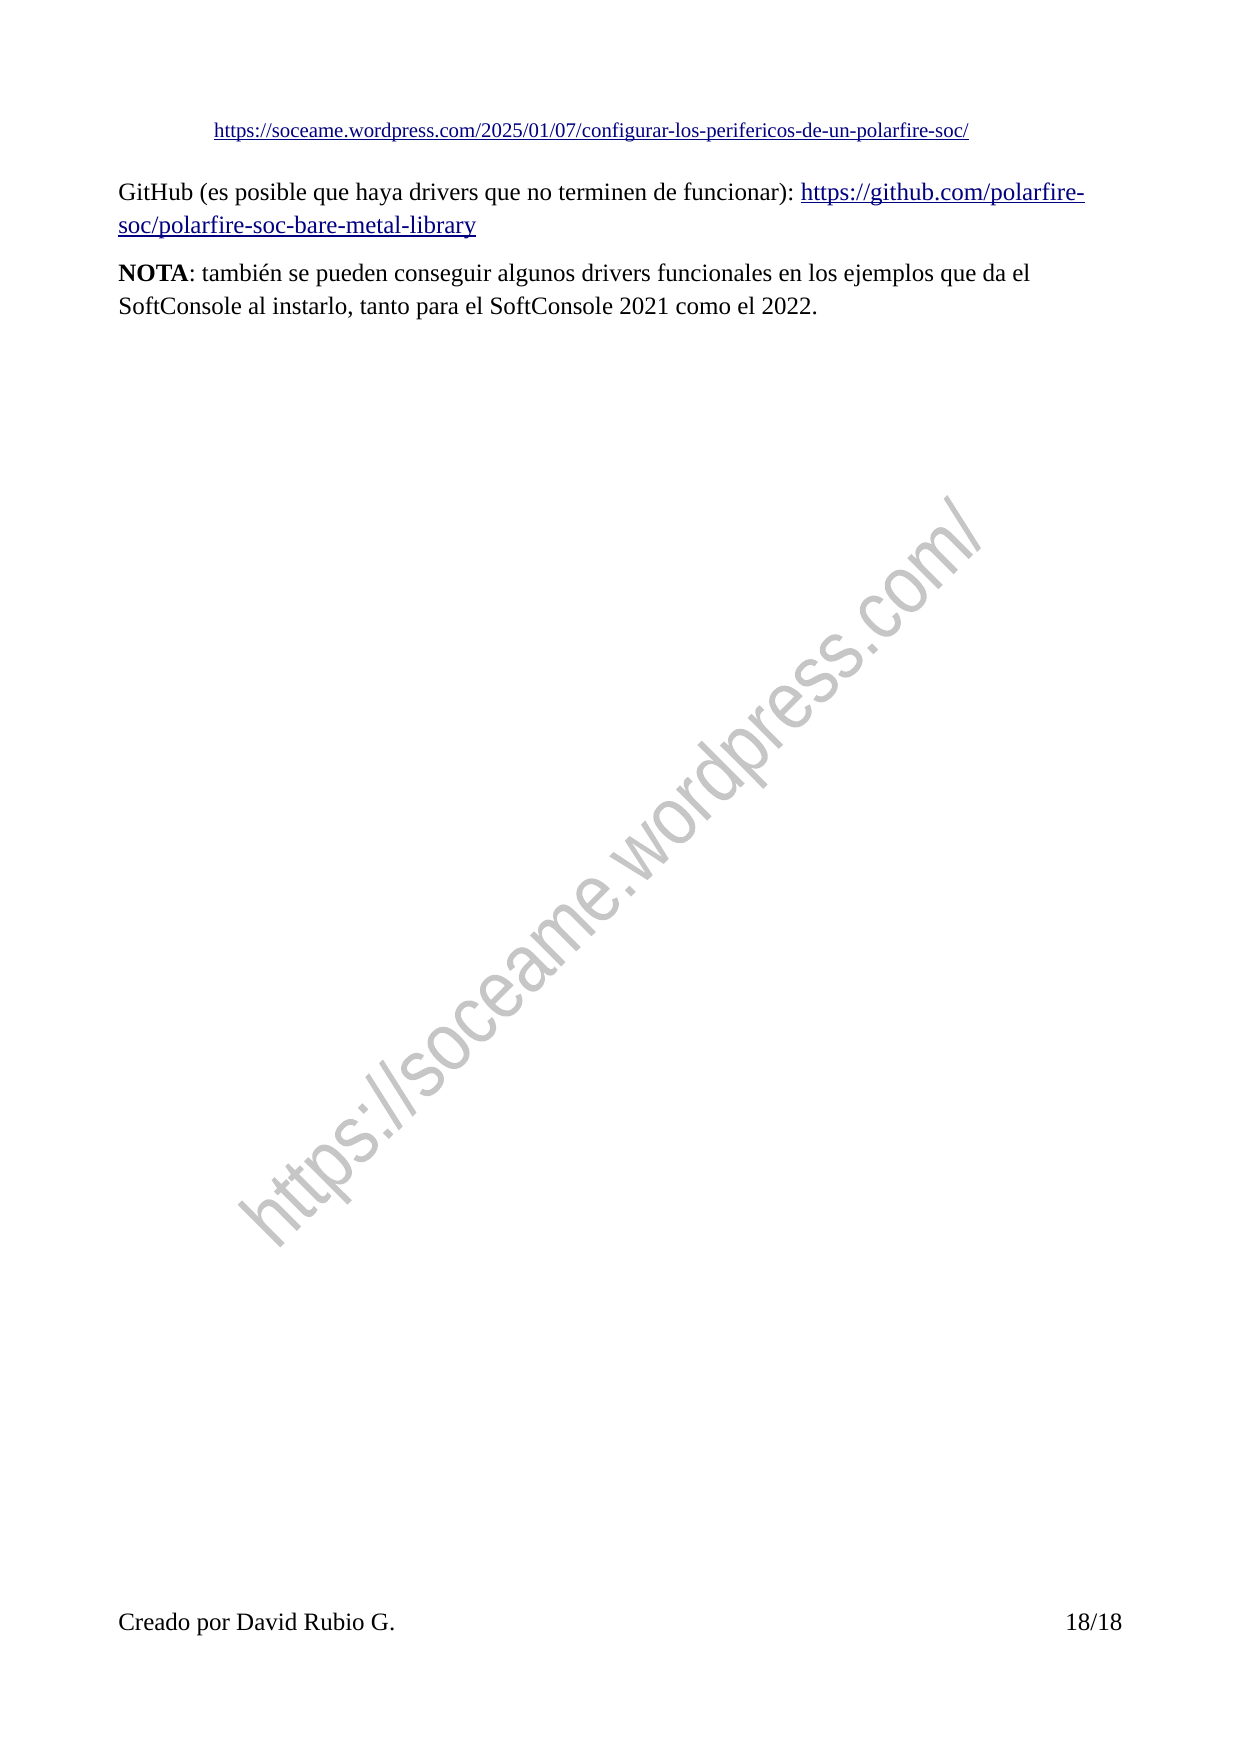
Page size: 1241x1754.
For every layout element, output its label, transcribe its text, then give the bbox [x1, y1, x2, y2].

text NOTA: también se pueden conseguir algunos drivers funcionales en los ejemplos que da el SoftConsole al instarlo, tanto para el SoftConsole 2021 como el 2022. [118, 258, 1122, 319]
text GitHub (es posible que haya drivers que no terminen de funcionar): https://github.com/polarfire-soc/polarfire-soc-bare-metal-library [118, 177, 1122, 239]
